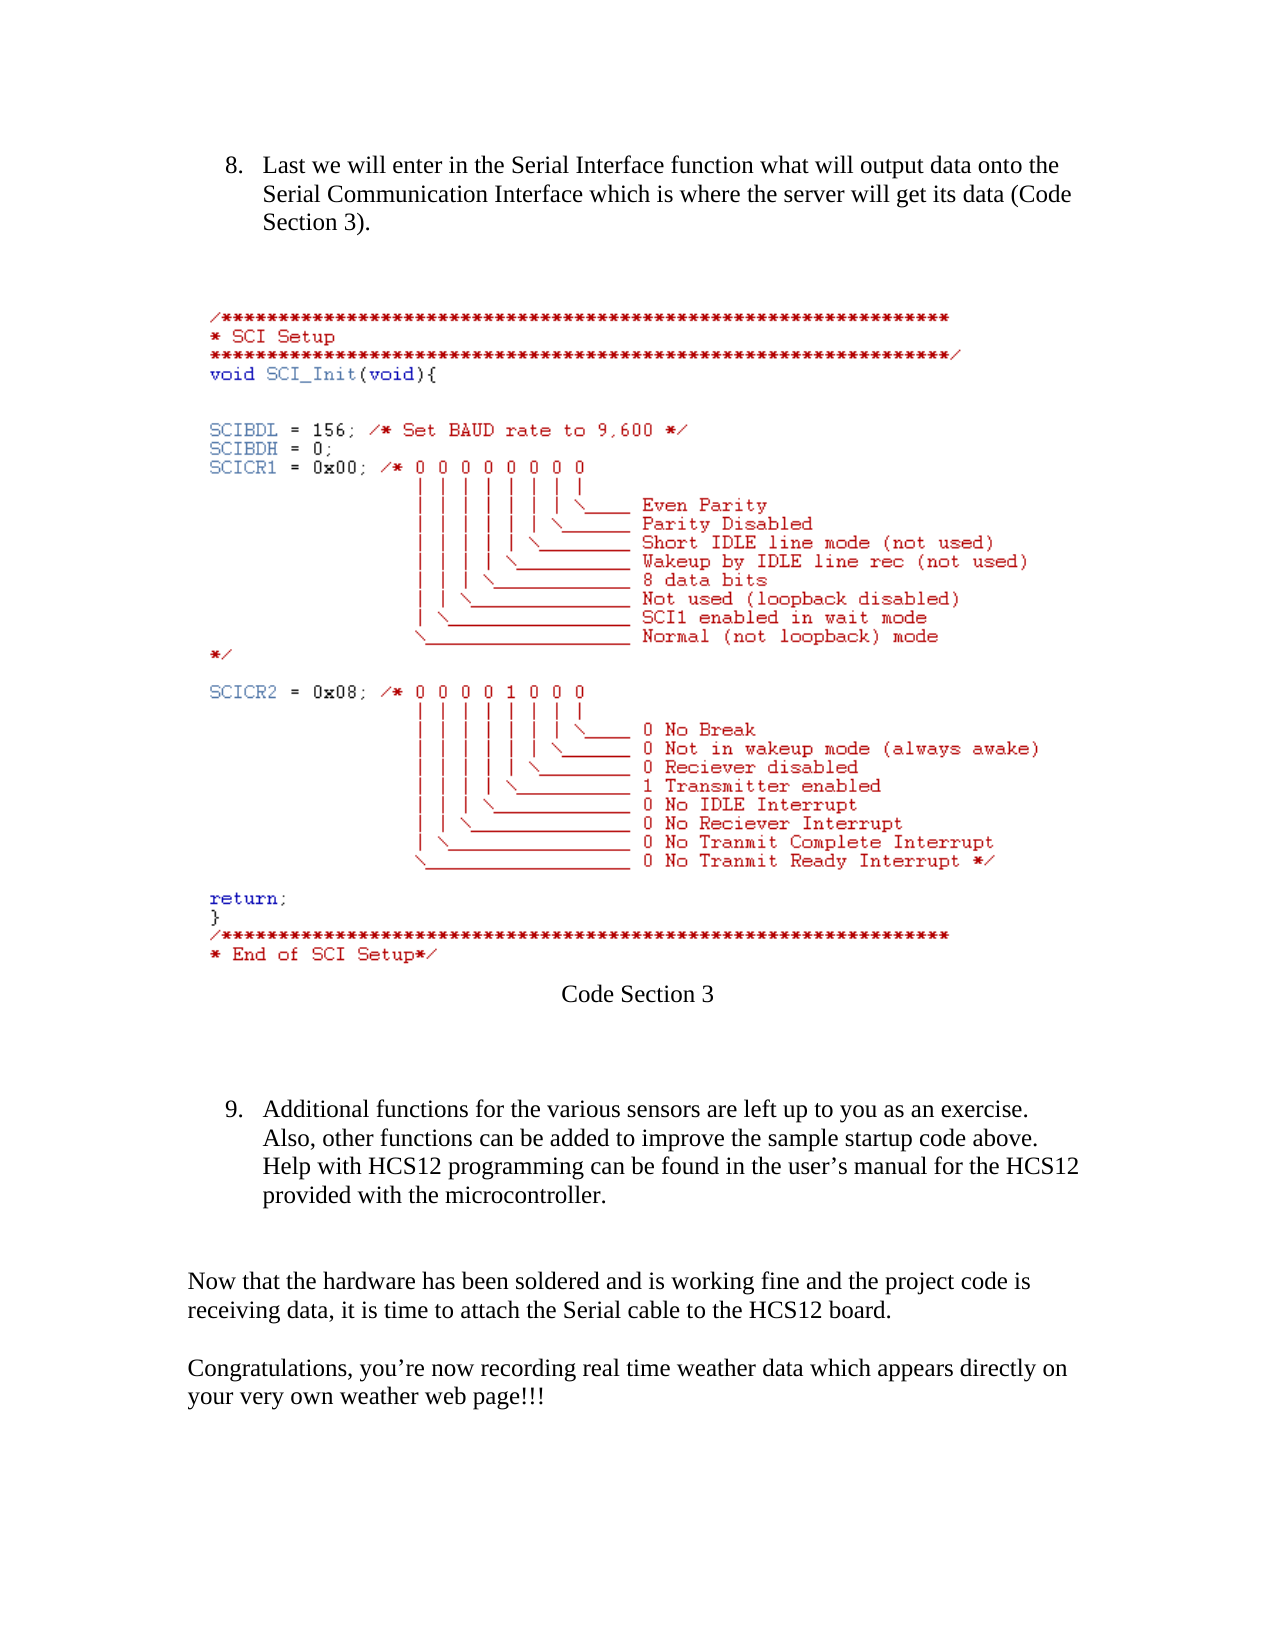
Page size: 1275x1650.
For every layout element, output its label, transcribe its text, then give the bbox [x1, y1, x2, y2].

text Code Section 3 [187, 979, 1087, 1008]
list Last we will enter in the Serial Interface function what will output data onto the Serial Communication Interface which is where the server will get its data (Code Section 3). [225, 150, 1087, 236]
list Additional functions for the various sensors are left up to you as an exercise. Also, other functions can be added to improve the sample startup code above. Help with HCS12 programming can be found in the user’s manual for the HCS12 provided with the microcontroller. [225, 1094, 1087, 1209]
text Congratulations, you’re now recording real time weather data which appears directly on your very own weather web page!!! [187, 1353, 1087, 1410]
text Now that the hardware has been soldered and is working fine and the project code is receiving data, it is time to attach the Serial cable to the HCS12 board. [187, 1266, 1087, 1324]
picture [202, 301, 1073, 972]
